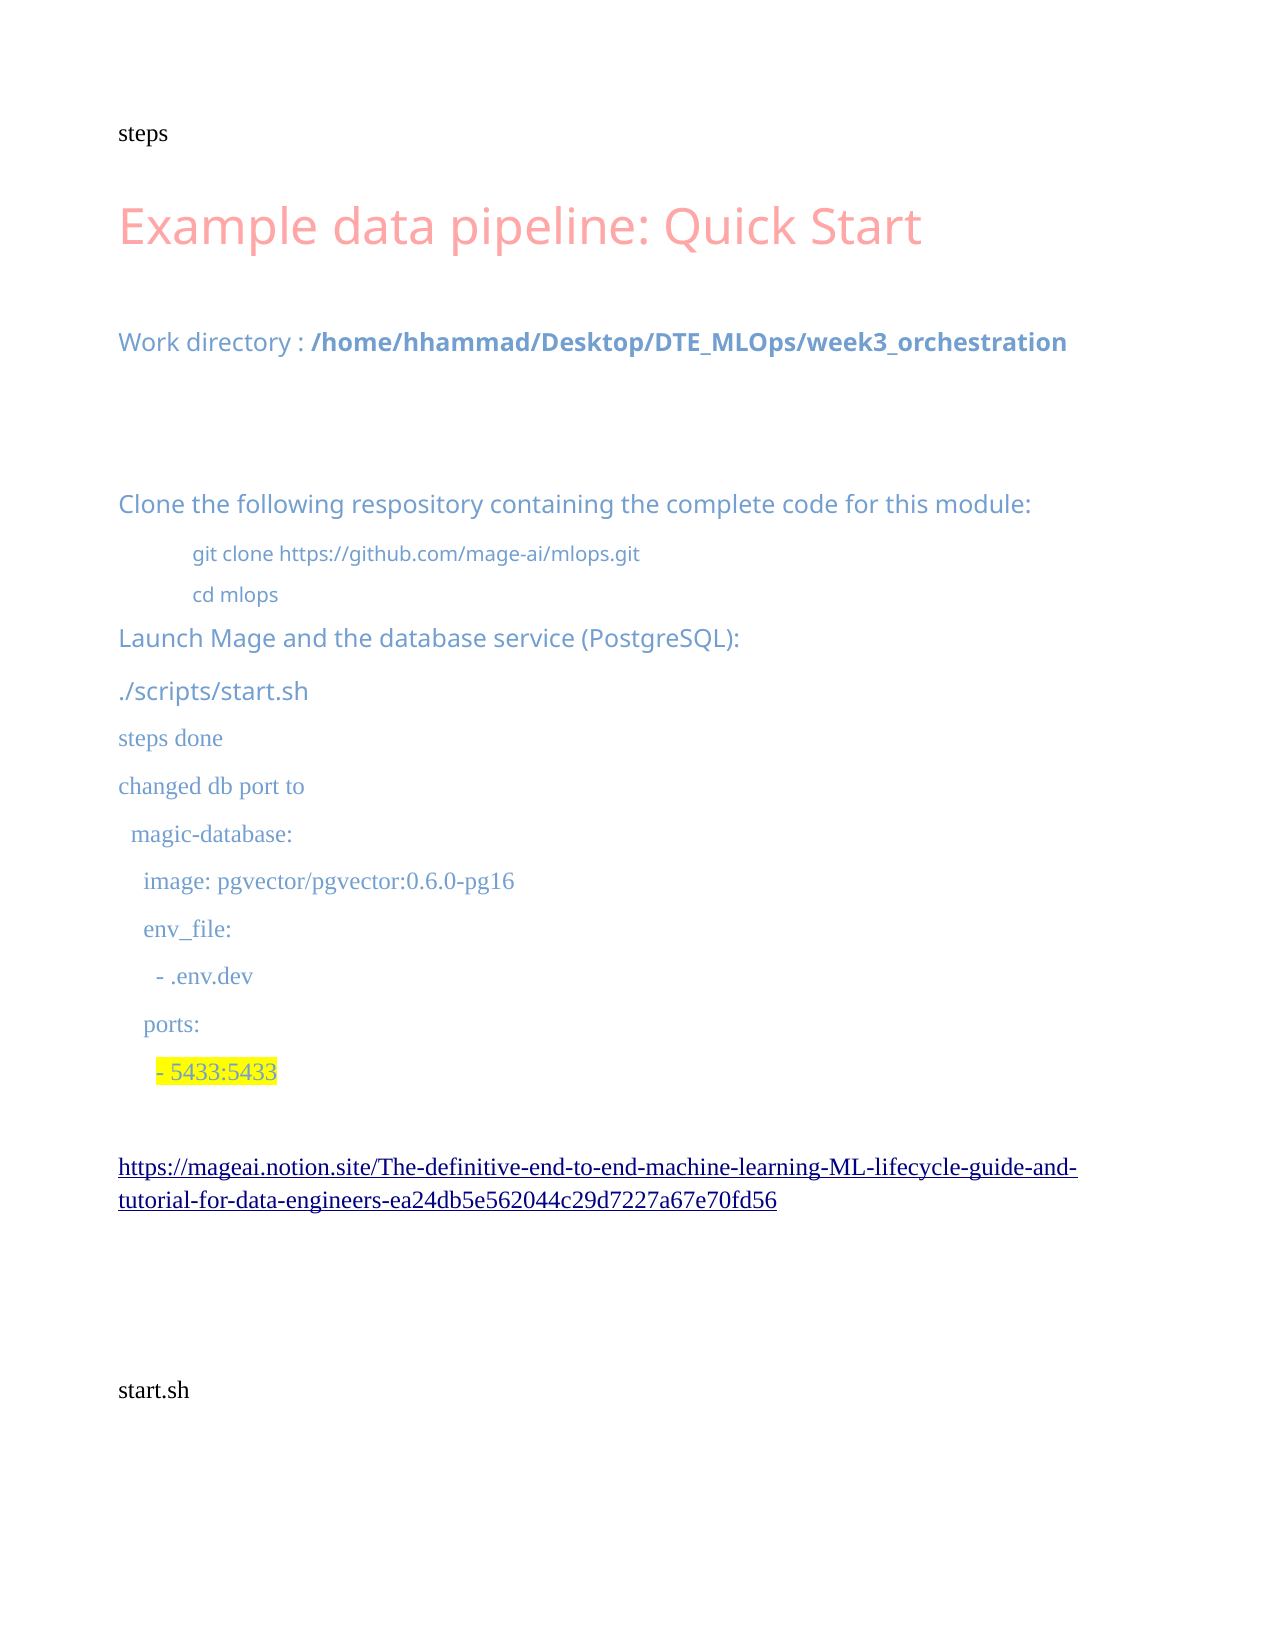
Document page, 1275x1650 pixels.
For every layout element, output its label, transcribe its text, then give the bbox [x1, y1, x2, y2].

list git clone https://github.com/mage-ai/mlops.git [118, 540, 1157, 568]
text ./scripts/start.sh [118, 674, 1157, 708]
text Clone the following respository containing the complete code for this module: [118, 486, 1157, 520]
text Launch Mage and the database service (PostgreSQL): [118, 620, 1157, 654]
text start.sh [118, 1375, 1157, 1404]
text image: pgvector/pgvector:0.6.0-pg16 [118, 866, 1157, 895]
text - .env.dev [118, 961, 1157, 990]
text Work directory : /home/hhammad/Desktop/DTE_MLOps/week3_orchestration [118, 325, 1157, 359]
text - 5433:5433 [118, 1057, 1157, 1085]
text changed db port to [118, 771, 1157, 800]
text steps done [118, 723, 1157, 752]
text magic-database: [118, 819, 1157, 847]
text ports: [118, 1009, 1157, 1038]
text https://mageai.notion.site/The-definitive-end-to-end-machine-learning-ML-lifecycle-guide-and-tutorial-for-data-engineers-ea24db5e562044c29d7227a67e70fd56 [118, 1152, 1157, 1214]
text env_file: [118, 914, 1157, 943]
list cd mlops [118, 580, 1157, 608]
text steps [118, 118, 1157, 147]
subtitle Example data pipeline: Quick Start [118, 191, 1157, 259]
